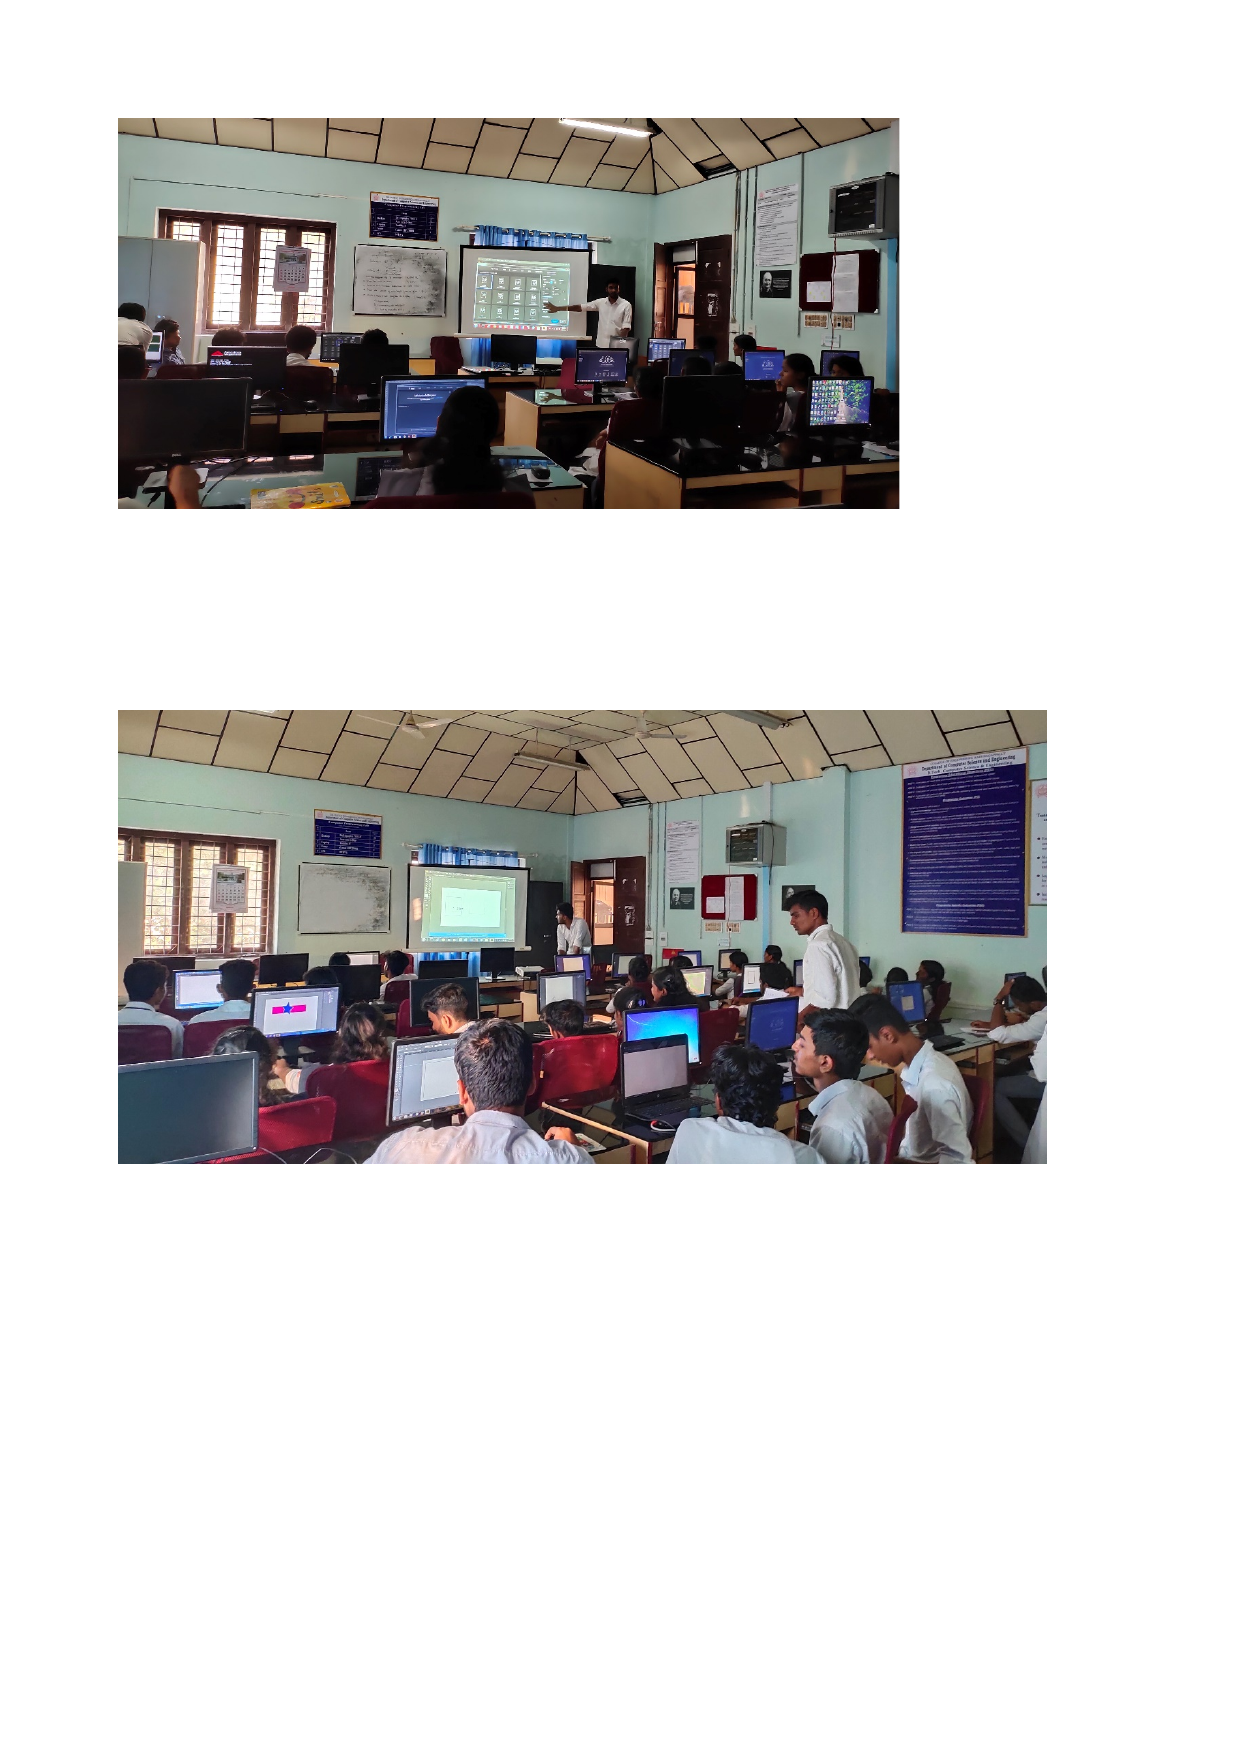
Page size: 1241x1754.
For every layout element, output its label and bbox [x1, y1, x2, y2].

picture [118, 118, 900, 509]
picture [118, 710, 1047, 1164]
